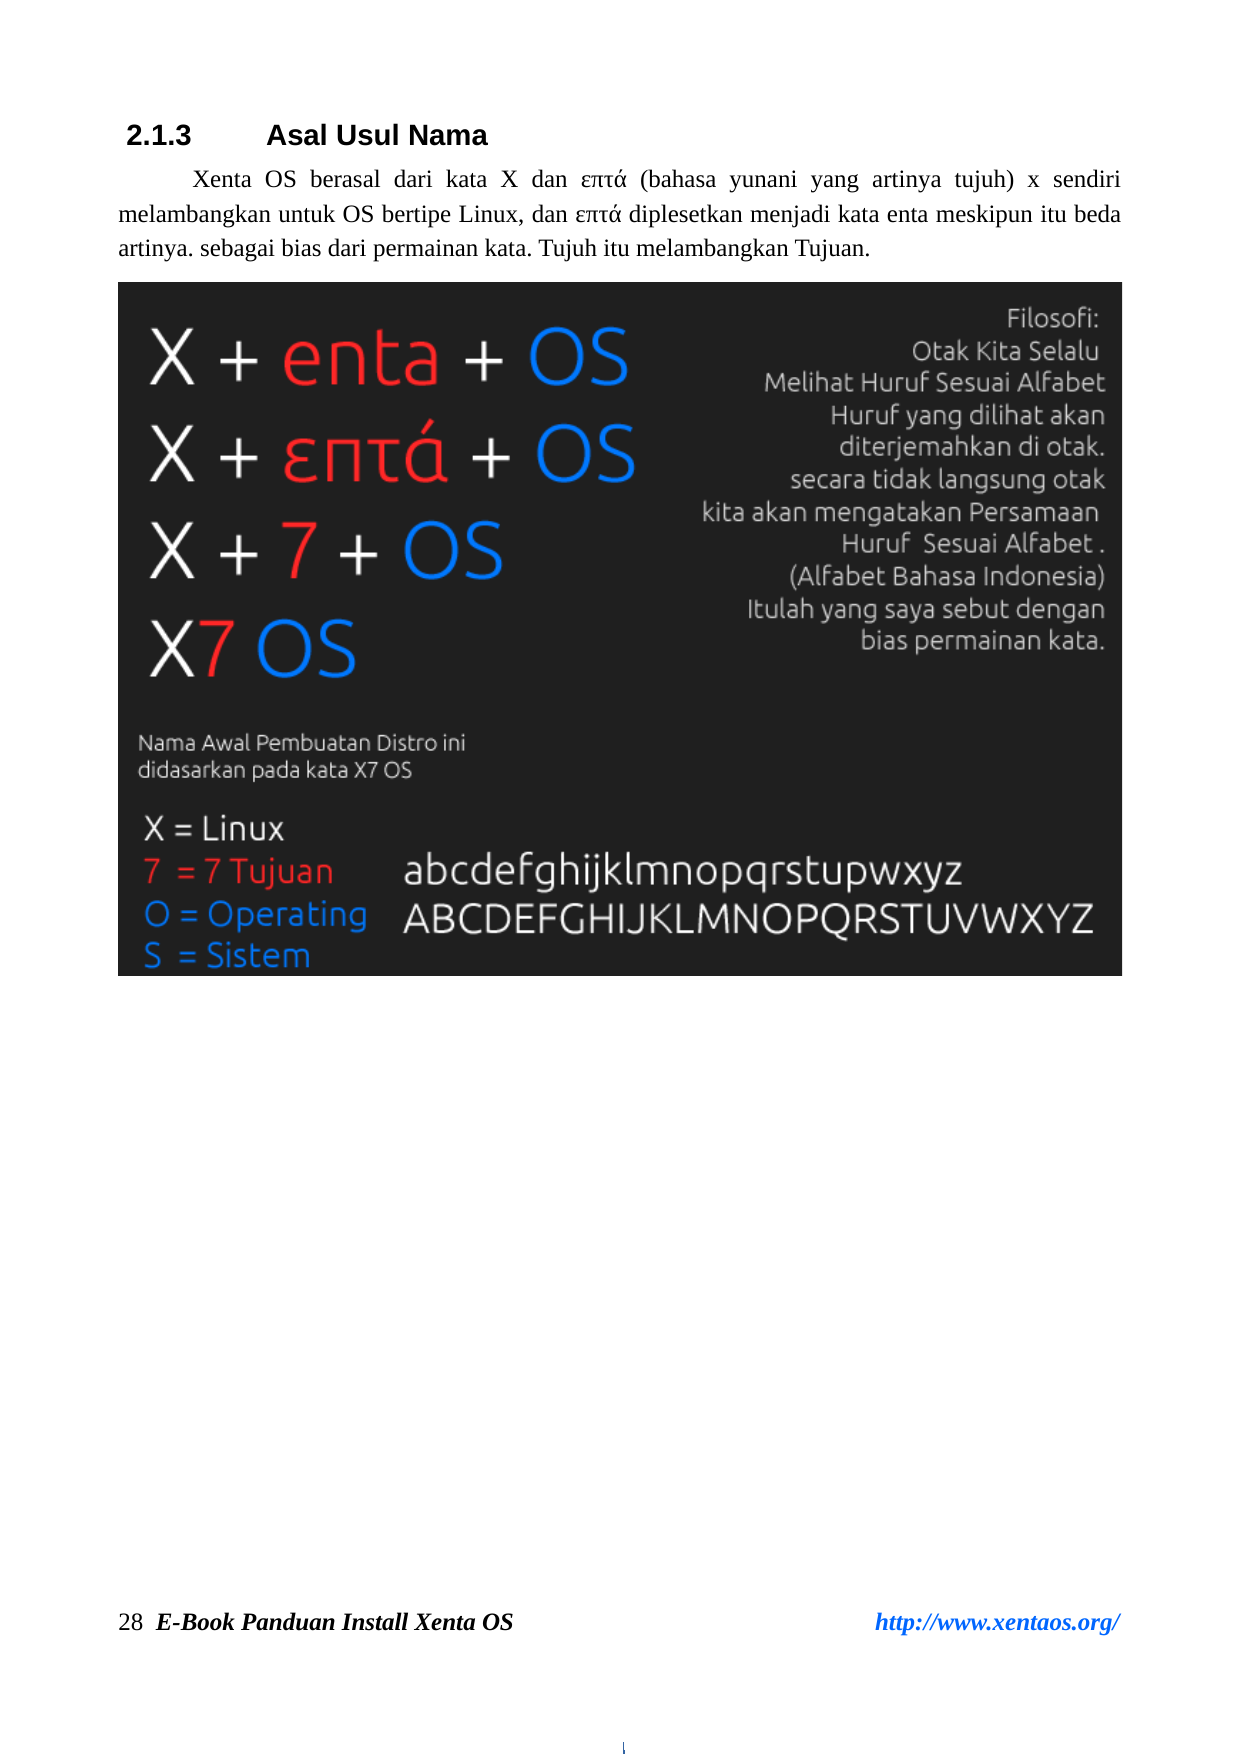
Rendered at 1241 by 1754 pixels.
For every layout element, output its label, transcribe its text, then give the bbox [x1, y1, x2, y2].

picture [118, 282, 1123, 976]
text Xenta OS berasal dari kata X dan επτά (bahasa yunani yang artinya tujuh) x sendiri melambangkan untuk OS bertipe Linux, dan επτά diplesetkan menjadi kata enta meskipun itu beda artinya. sebagai bias dari permainan kata. Tujuh itu melambangkan Tujuan. [118, 164, 1122, 262]
subtitle Asal Usul Nama [118, 118, 1122, 152]
